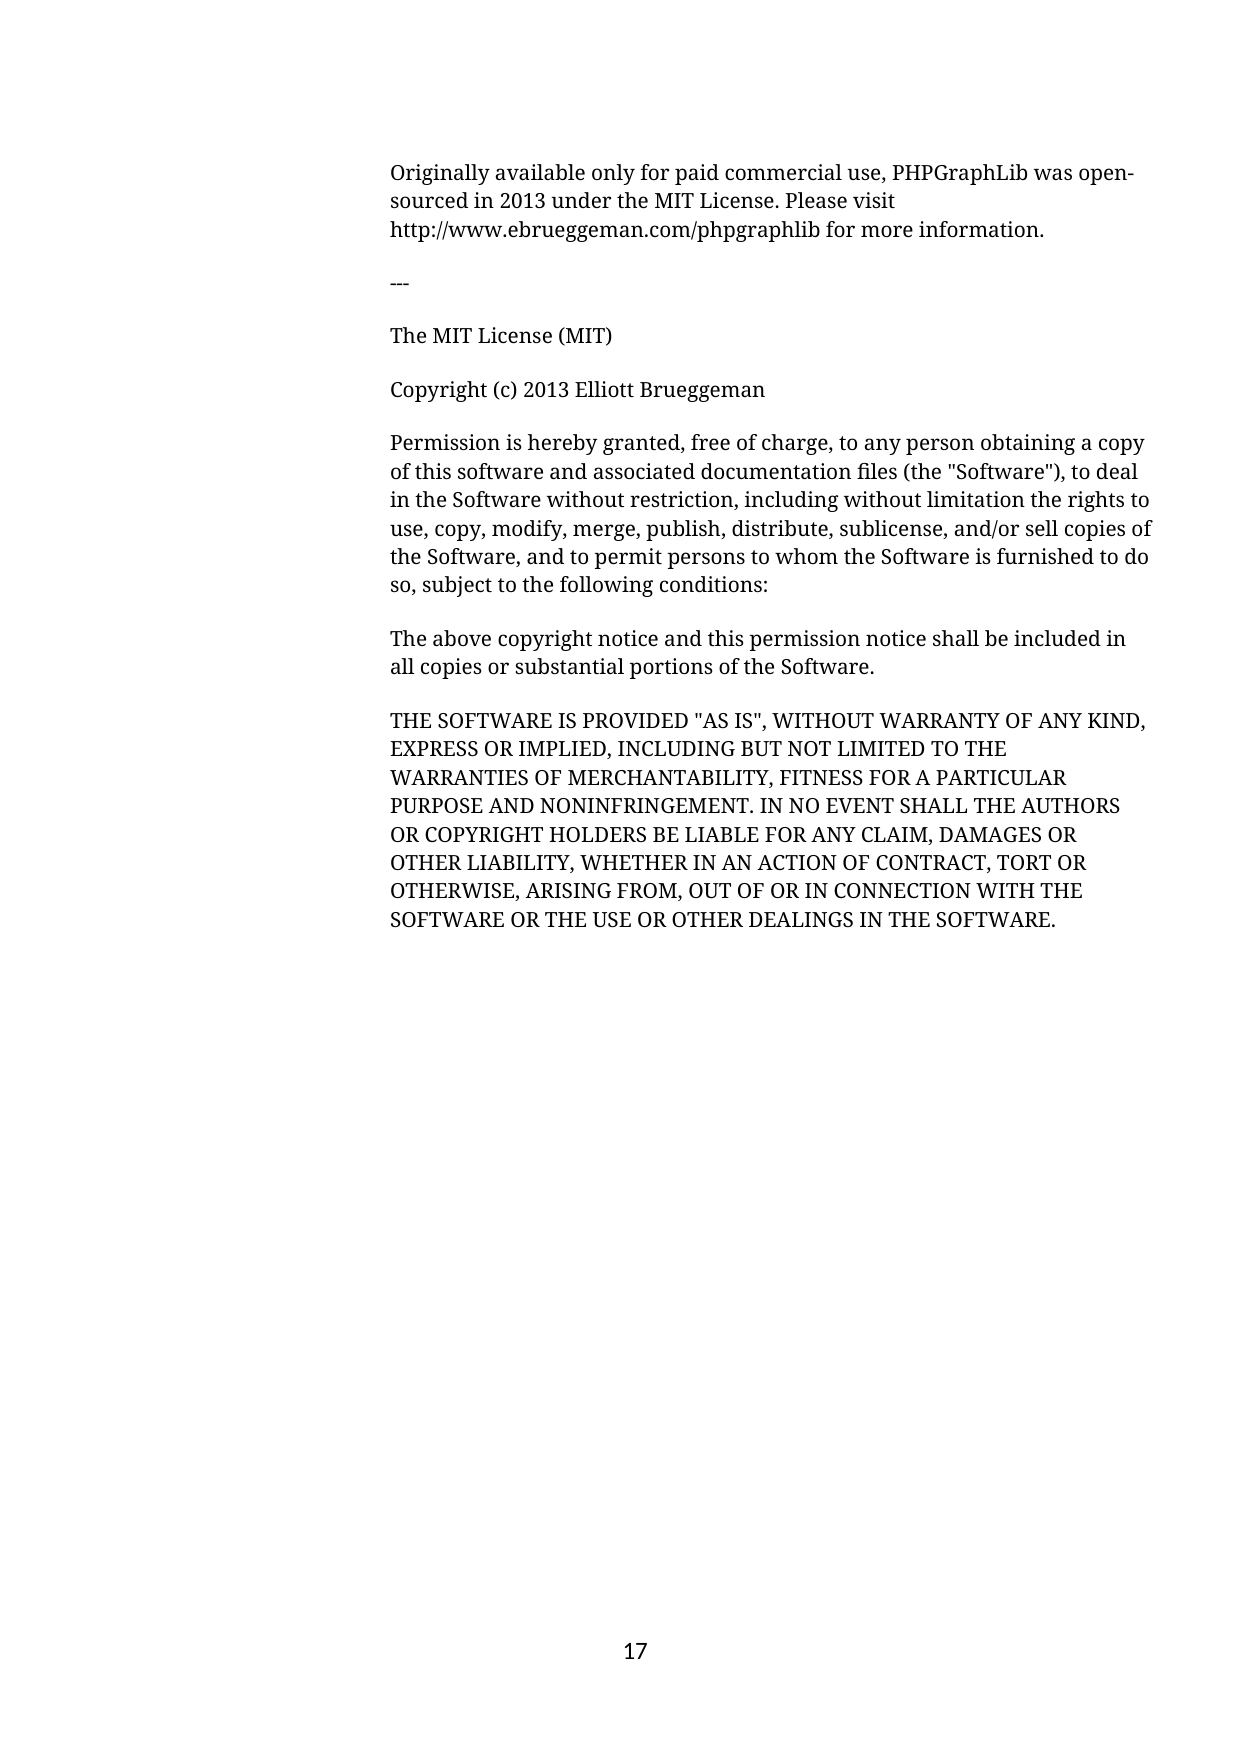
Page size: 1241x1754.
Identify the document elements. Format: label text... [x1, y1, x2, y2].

text Permission is hereby granted, free of charge, to any person obtaining a copy of this software and associated documentation files (the "Software"), to deal in the Software without restriction, including without limitation the rights to use, copy, modify, merge, publish, distribute, sublicense, and/or sell copies of the Software, and to permit persons to whom the Software is furnished to do so, subject to the following conditions: [390, 428, 1152, 599]
text The MIT License (MIT) [390, 322, 1152, 350]
text Copyright (c) 2013 Elliott Brueggeman [390, 375, 1152, 403]
text --- [390, 268, 1152, 297]
text The above copyright notice and this permission notice shall be included in all copies or substantial portions of the Software. [390, 624, 1152, 681]
text THE SOFTWARE IS PROVIDED "AS IS", WITHOUT WARRANTY OF ANY KIND, EXPRESS OR IMPLIED, INCLUDING BUT NOT LIMITED TO THE WARRANTIES OF MERCHANTABILITY, FITNESS FOR A PARTICULAR PURPOSE AND NONINFRINGEMENT. IN NO EVENT SHALL THE AUTHORS OR COPYRIGHT HOLDERS BE LIABLE FOR ANY CLAIM, DAMAGES OR OTHER LIABILITY, WHETHER IN AN ACTION OF CONTRACT, TORT OR OTHERWISE, ARISING FROM, OUT OF OR IN CONNECTION WITH THE SOFTWARE OR THE USE OR OTHER DEALINGS IN THE SOFTWARE. [390, 706, 1152, 933]
text Originally available only for paid commercial use, PHPGraphLib was open-sourced in 2013 under the MIT License. Please visit http://www.ebrueggeman.com/phpgraphlib for more information. [390, 158, 1152, 243]
